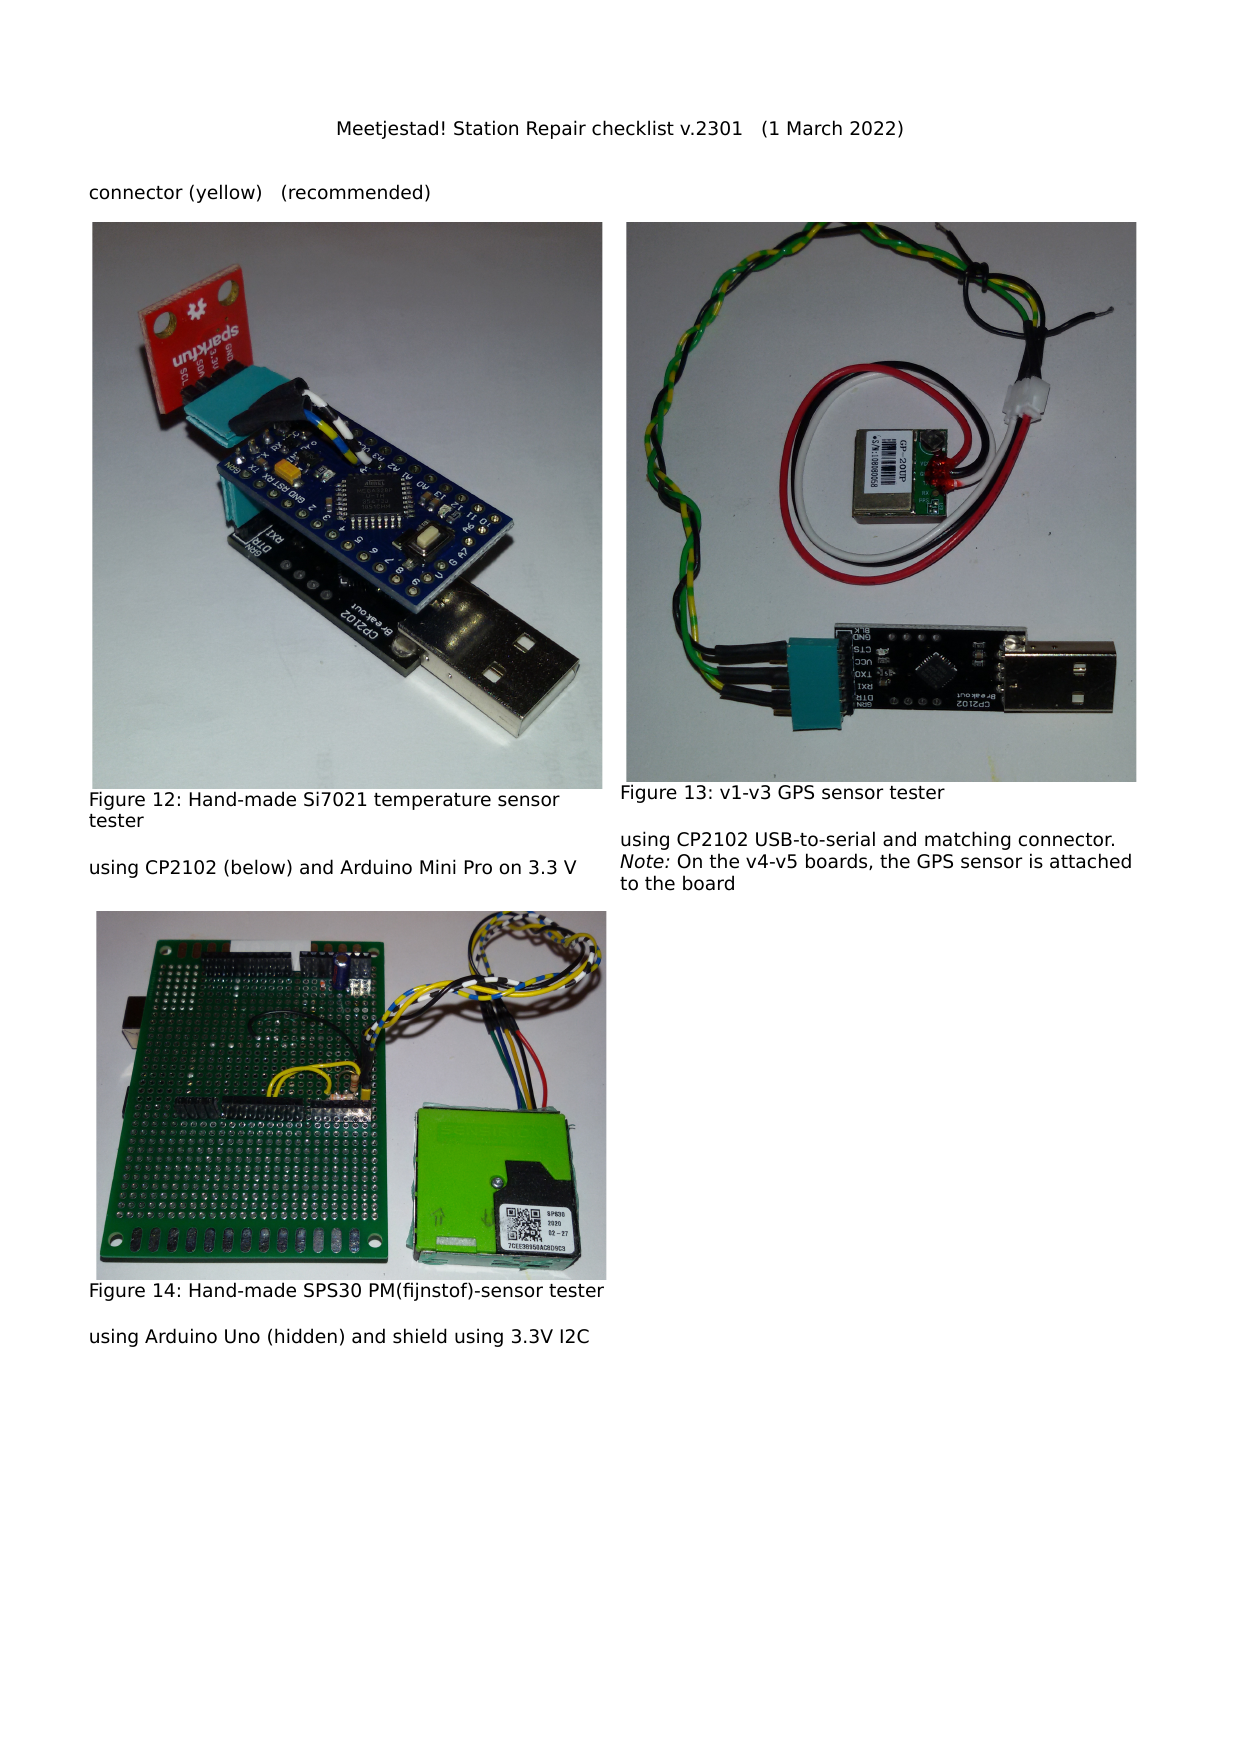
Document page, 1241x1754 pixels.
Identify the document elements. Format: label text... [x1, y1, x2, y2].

table_cell Figure 13: v1-v3 GPS sensor tester using CP2102 USB-to-serial and matching connector. Note: On the v4-v5 boards, the GPS sensor is attached to the board [620, 216, 1152, 907]
table_cell [620, 170, 1152, 216]
picture [626, 222, 840, 782]
picture [200, 222, 439, 789]
table_cell Figure 14: Hand-made SPS30 PM(fijnstof)-sensor tester using Arduino Uno (hidden) and shield using 3.3V I2C [89, 907, 620, 1361]
picture [96, 911, 542, 1280]
table_cell Figure 12: Hand-made Si7021 temperature sensor tester using CP2102 (below) and Arduino Mini Pro on 3.3 V [89, 216, 620, 907]
table_cell [620, 907, 1152, 1361]
table_cell connector (yellow) (recommended) [89, 170, 620, 216]
